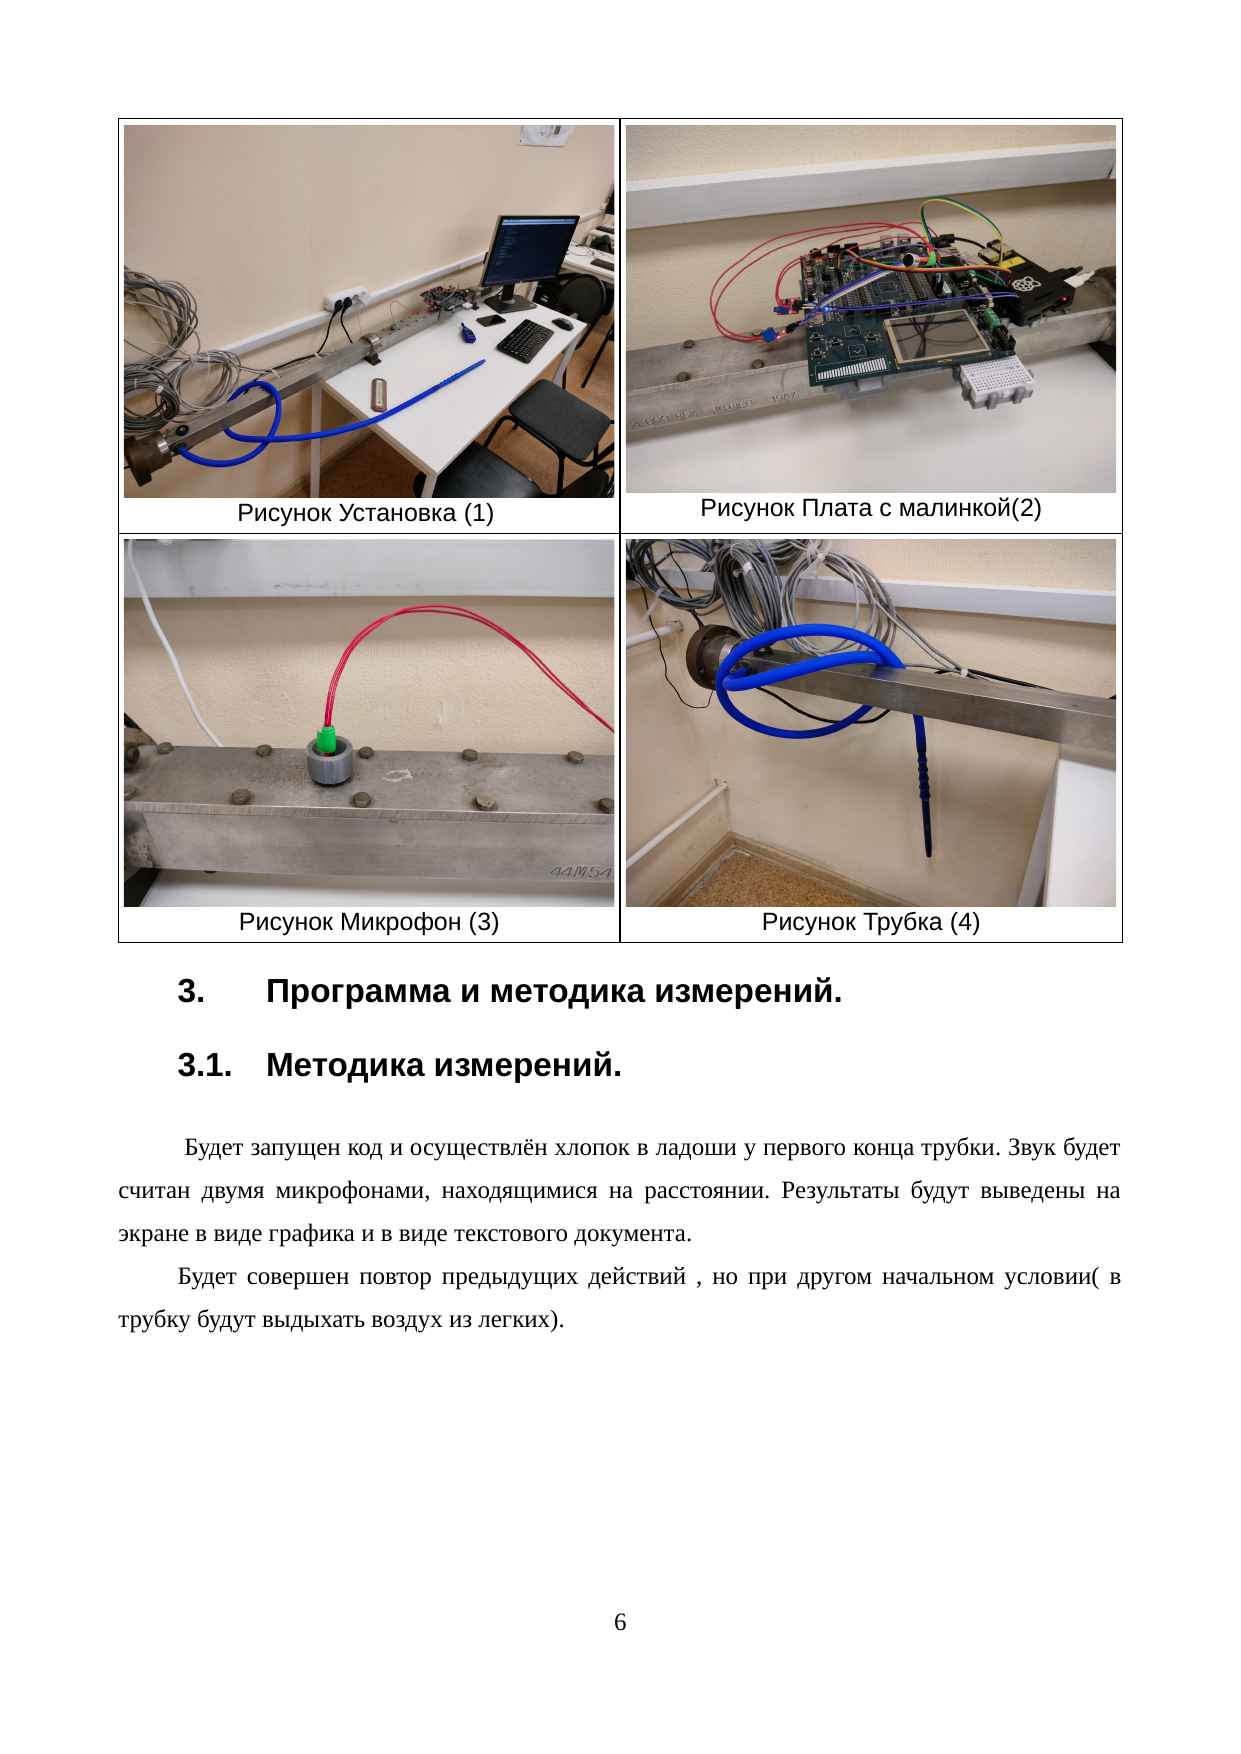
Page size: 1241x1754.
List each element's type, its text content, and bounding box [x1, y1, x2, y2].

table_cell Рисунок Микрофон (3) [119, 534, 619, 942]
picture [625, 125, 1117, 493]
picture [123, 539, 615, 907]
subtitle Методика измерений. [118, 1045, 1122, 1083]
text Будет запущен код и осуществлён хлопок в ладоши у первого конца трубки. Звук будет считан двумя микрофонами, находящимися на расстоянии. Результаты будут выведены на экране в виде графика и в виде текстового документа. [118, 1132, 1122, 1247]
table_header Рисунок Плата с малинкой(2) [621, 119, 1122, 532]
picture [123, 125, 615, 498]
subtitle Программа и методика измерений. [118, 971, 1122, 1010]
table_header Рисунок Установка (1) [119, 119, 619, 532]
picture [625, 539, 1117, 907]
table_cell Рисунок Трубка (4) [621, 534, 1122, 942]
text Будет совершен повтор предыдущих действий , но при другом начальном условии( в трубку будут выдыхать воздух из легких). [118, 1261, 1122, 1333]
